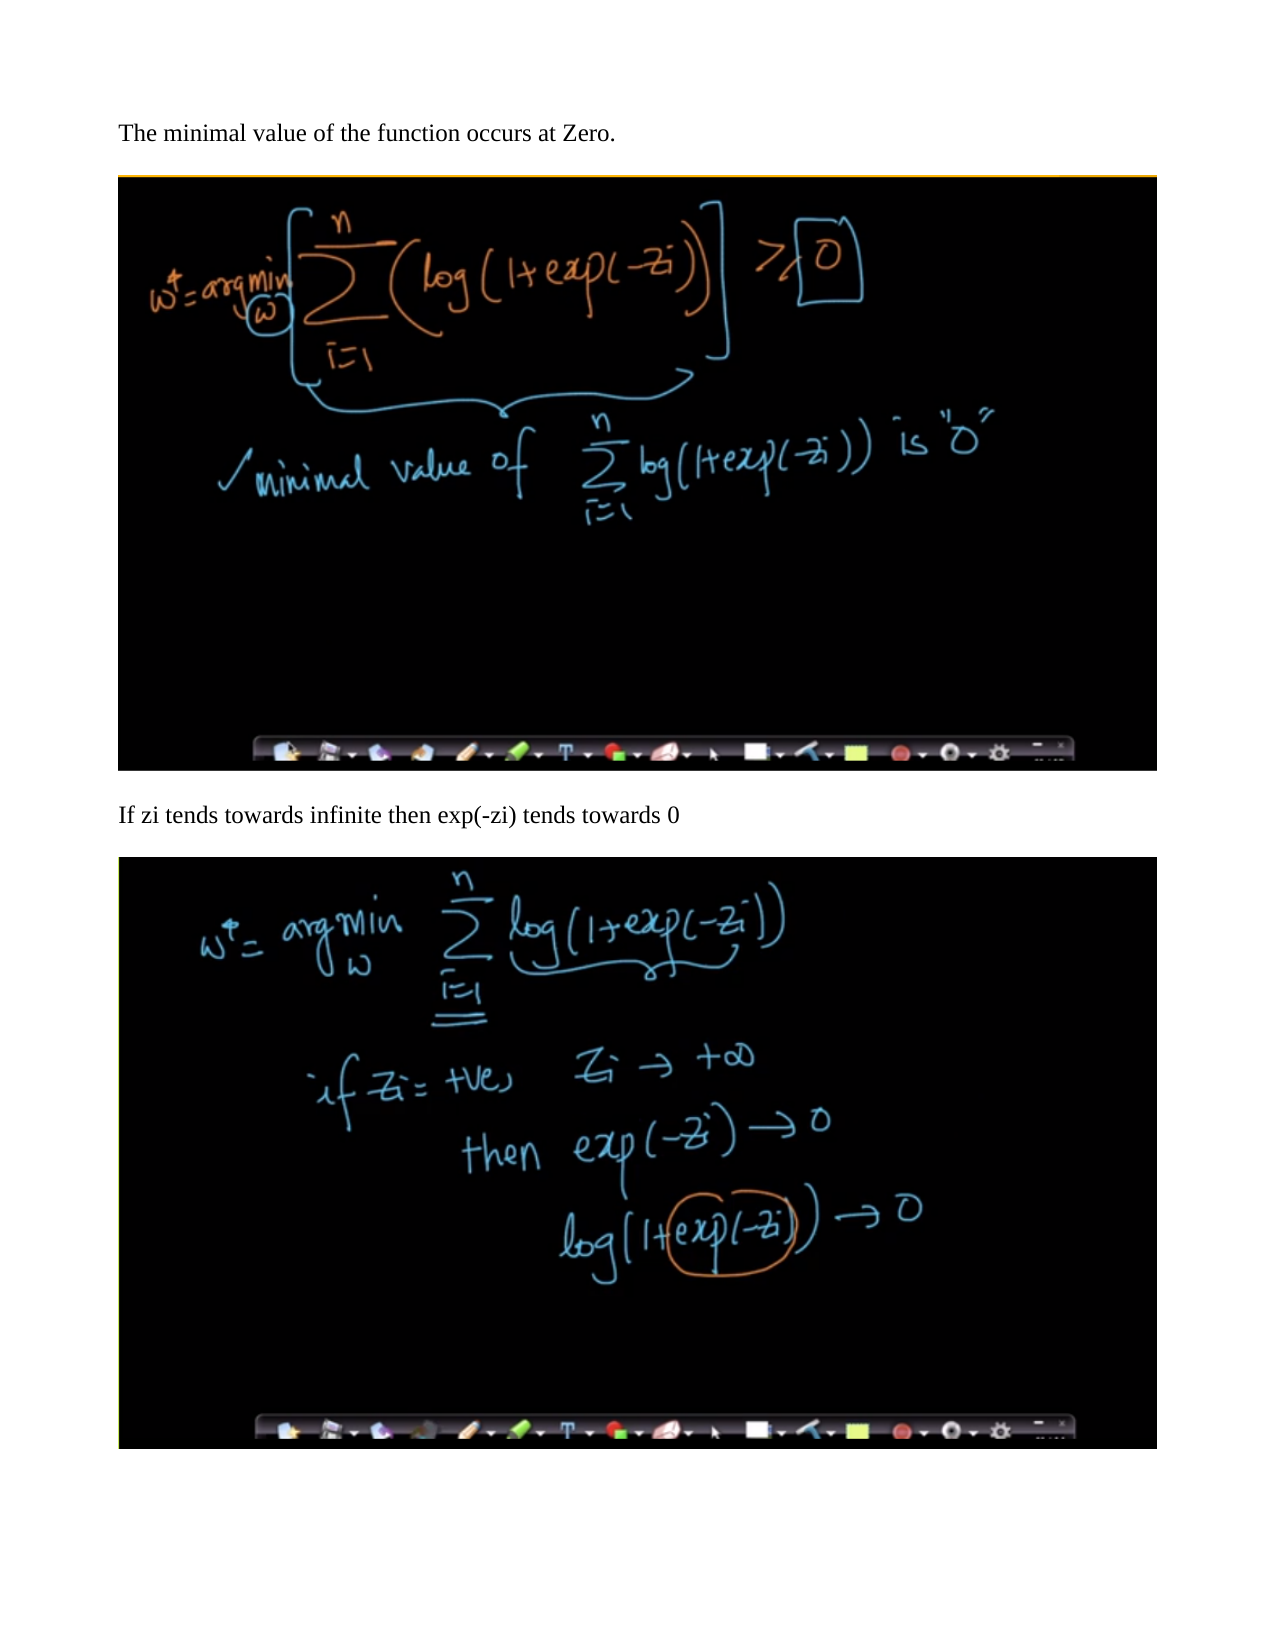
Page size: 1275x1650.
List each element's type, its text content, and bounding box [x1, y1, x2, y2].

text The minimal value of the function occurs at Zero. [118, 118, 1157, 147]
picture [118, 857, 1157, 1449]
picture [118, 175, 1157, 772]
text If zi tends towards infinite then exp(-zi) tends towards 0 [118, 800, 1157, 829]
